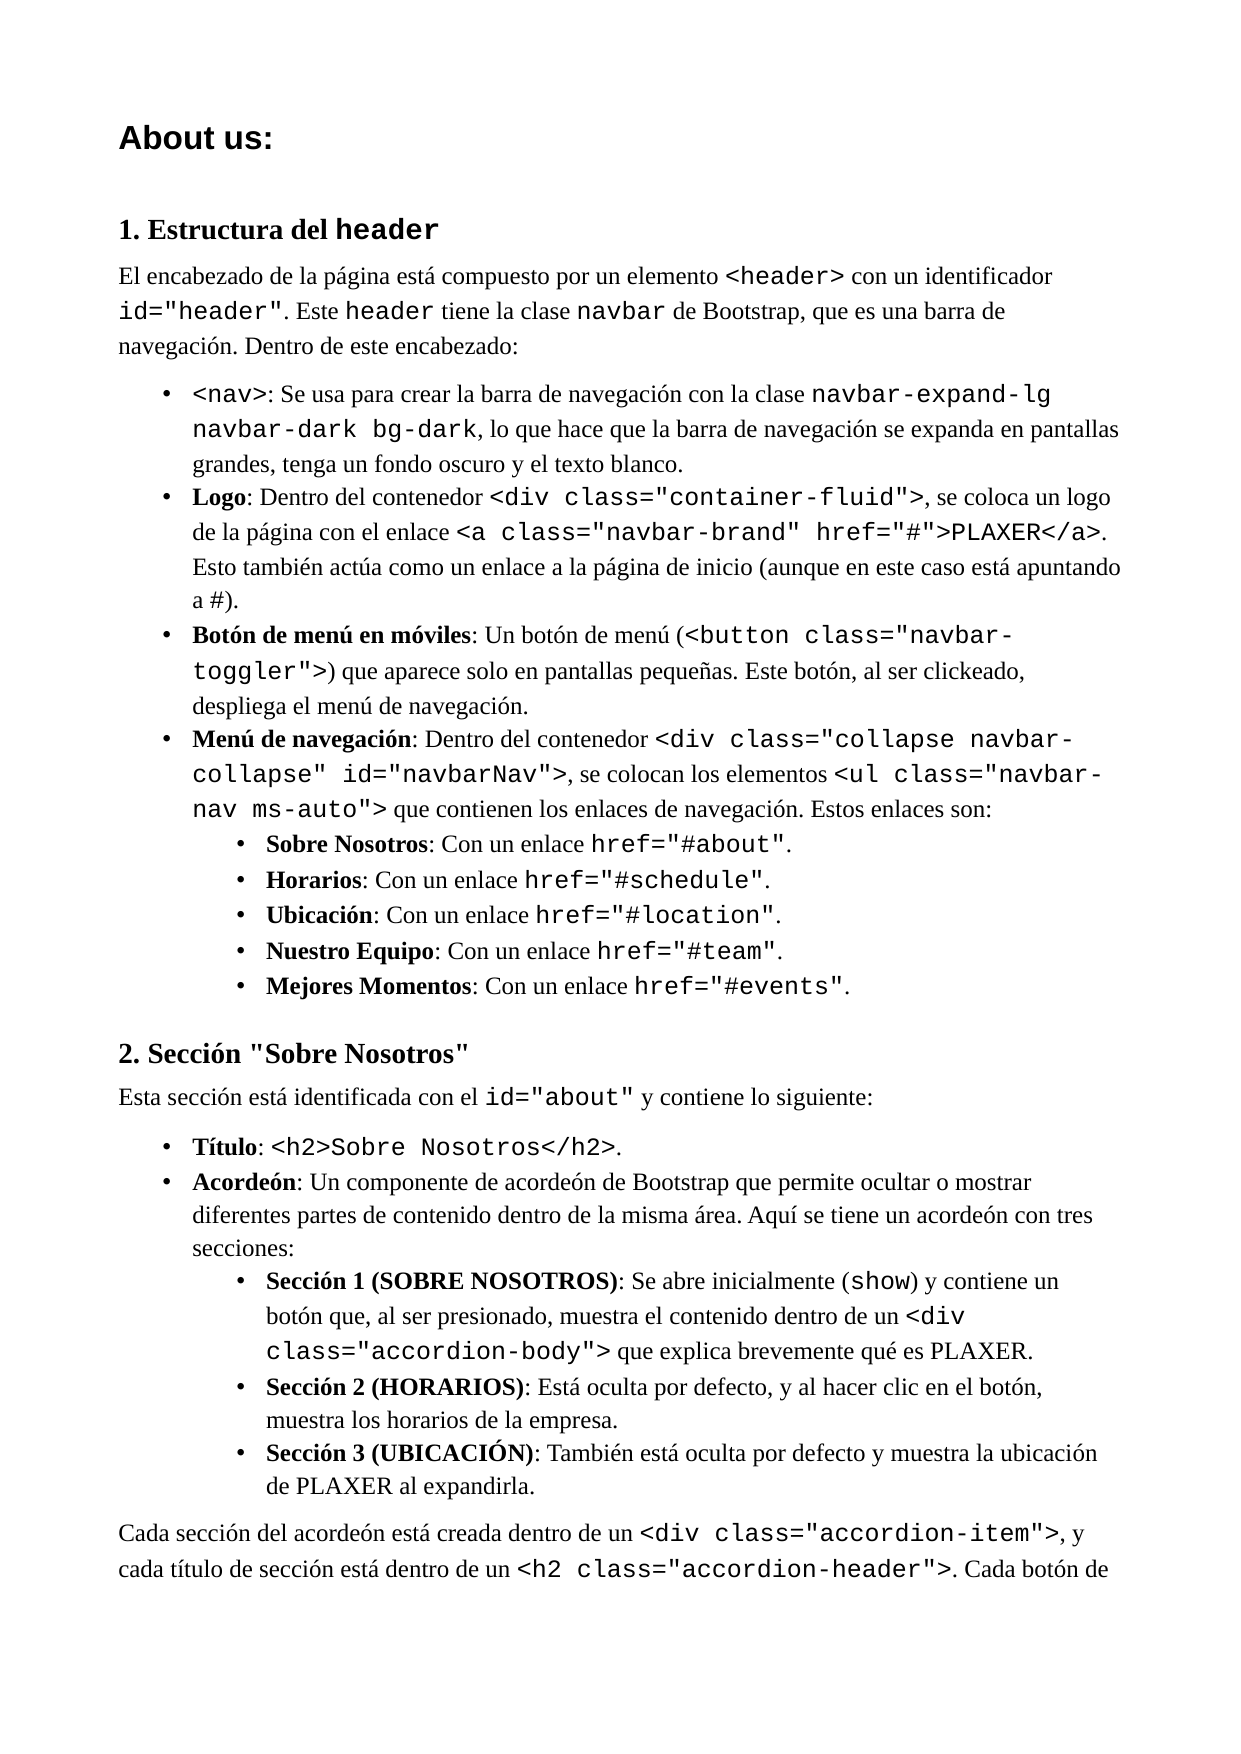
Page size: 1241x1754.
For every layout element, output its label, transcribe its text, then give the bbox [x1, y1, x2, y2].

list Sección 3 (UBICACIÓN): También está oculta por defecto y muestra la ubicación de PLAXER al expandirla. [236, 1438, 1122, 1500]
subtitle 1. Estructura del header [118, 212, 1122, 248]
list Sección 1 (SOBRE NOSOTROS): Se abre inicialmente (show) y contiene un botón que, al ser presionado, muestra el contenido dentro de un <div class="accordion-body"> que explica brevemente qué es PLAXER. [236, 1266, 1122, 1367]
text Esta sección está identificada con el id="about" y contiene lo siguiente: [118, 1082, 1122, 1113]
subtitle 2. Sección "Sobre Nosotros" [118, 1036, 1122, 1069]
list Acordeón: Un componente de acordeón de Bootstrap que permite ocultar o mostrar diferentes partes de contenido dentro de la misma área. Aquí se tiene un acordeón con tres secciones: [162, 1167, 1122, 1262]
list Sobre Nosotros: Con un enlace href="#about". [236, 829, 1122, 860]
text El encabezado de la página está compuesto por un elemento <header> con un identificador id="header". Este header tiene la clase navbar de Bootstrap, que es una barra de navegación. Dentro de este encabezado: [118, 261, 1122, 360]
subtitle About us: [118, 118, 1122, 157]
list Título: <h2>Sobre Nosotros</h2>. [162, 1132, 1122, 1163]
text Cada sección del acordeón está creada dentro de un <div class="accordion-item">, y cada título de sección está dentro de un <h2 class="accordion-header">. Cada botón de [118, 1518, 1122, 1584]
list Horarios: Con un enlace href="#schedule". [236, 865, 1122, 896]
list Mejores Momentos: Con un enlace href="#events". [236, 971, 1122, 1002]
list Nuestro Equipo: Con un enlace href="#team". [236, 936, 1122, 967]
list Ubicación: Con un enlace href="#location". [236, 900, 1122, 931]
list <nav>: Se usa para crear la barra de navegación con la clase navbar-expand-lg navbar-dark bg-dark, lo que hace que la barra de navegación se expanda en pantallas grandes, tenga un fondo oscuro y el texto blanco. [162, 379, 1122, 478]
list Botón de menú en móviles: Un botón de menú (<button class="navbar-toggler">) que aparece solo en pantallas pequeñas. Este botón, al ser clickeado, despliega el menú de navegación. [162, 621, 1122, 719]
list Sección 2 (HORARIOS): Está oculta por defecto, y al hacer clic en el botón, muestra los horarios de la empresa. [236, 1372, 1122, 1434]
list Menú de navegación: Dentro del contenedor <div class="collapse navbar-collapse" id="navbarNav">, se colocan los elementos <ul class="navbar-nav ms-auto"> que contienen los enlaces de navegación. Estos enlaces son: [162, 724, 1122, 825]
list Logo: Dentro del contenedor <div class="container-fluid">, se coloca un logo de la página con el enlace <a class="navbar-brand" href="#">PLAXER</a>. Esto también actúa como un enlace a la página de inicio (aunque en este caso está apuntando a #). [162, 482, 1122, 616]
